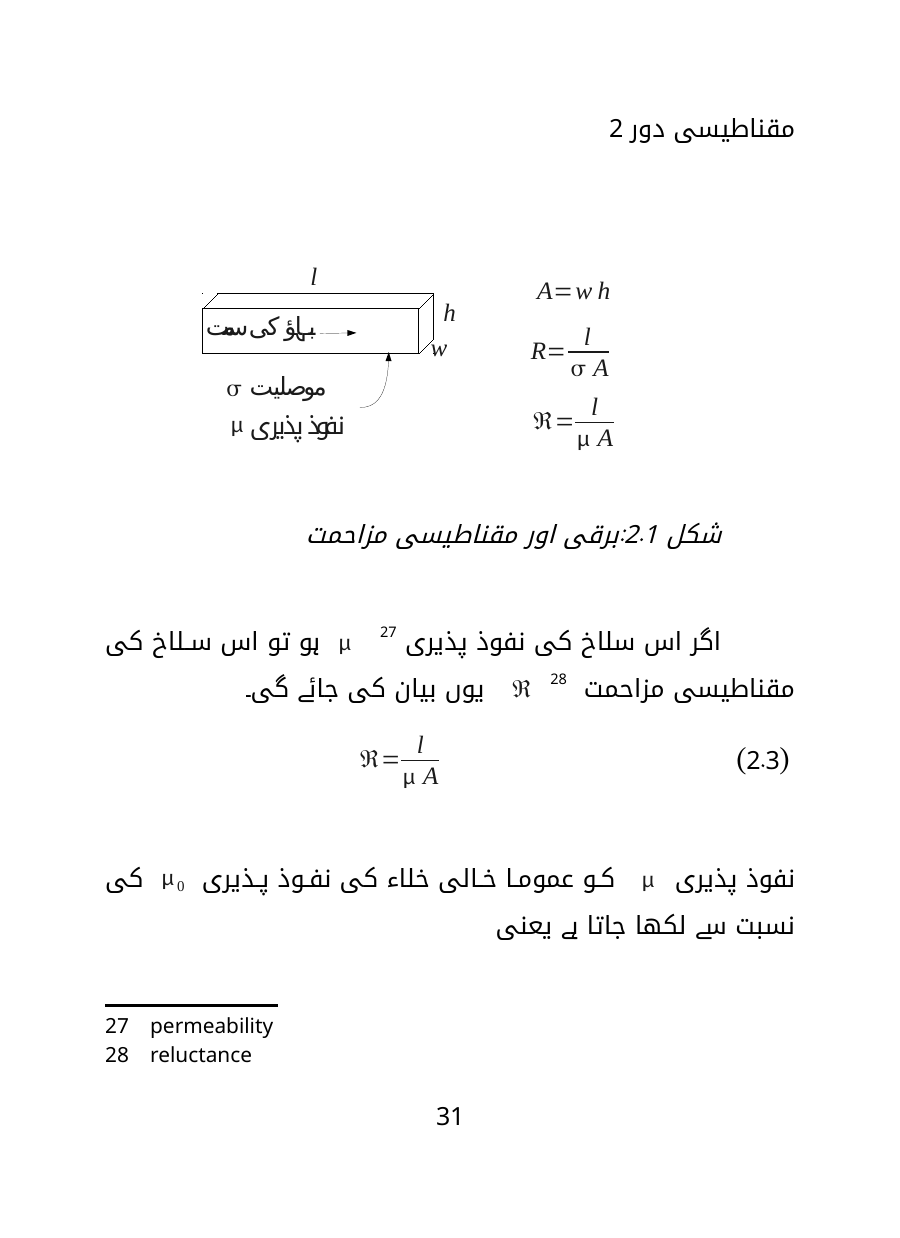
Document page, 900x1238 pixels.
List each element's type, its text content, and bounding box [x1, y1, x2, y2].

text اگر اس سلاخ کی نفوذ پذیری ہو تو اس سلاخ کی مقناطیسی مزاحمت یوں بیان کی جائے گی۔ [105, 618, 795, 713]
table_header (2.3) [686, 726, 795, 808]
text نفوذ پذیری کو عموما خالی خلاء کی نفوذ پذیریکی نسبت سے لکھا جاتا ہے یعنی [105, 855, 795, 950]
text شکل 2.1:برقی اور مقناطیسی مزاحمت [179, 195, 721, 558]
text reluctance [105, 1040, 795, 1068]
table_header [105, 726, 686, 808]
text permeability [105, 1012, 795, 1040]
